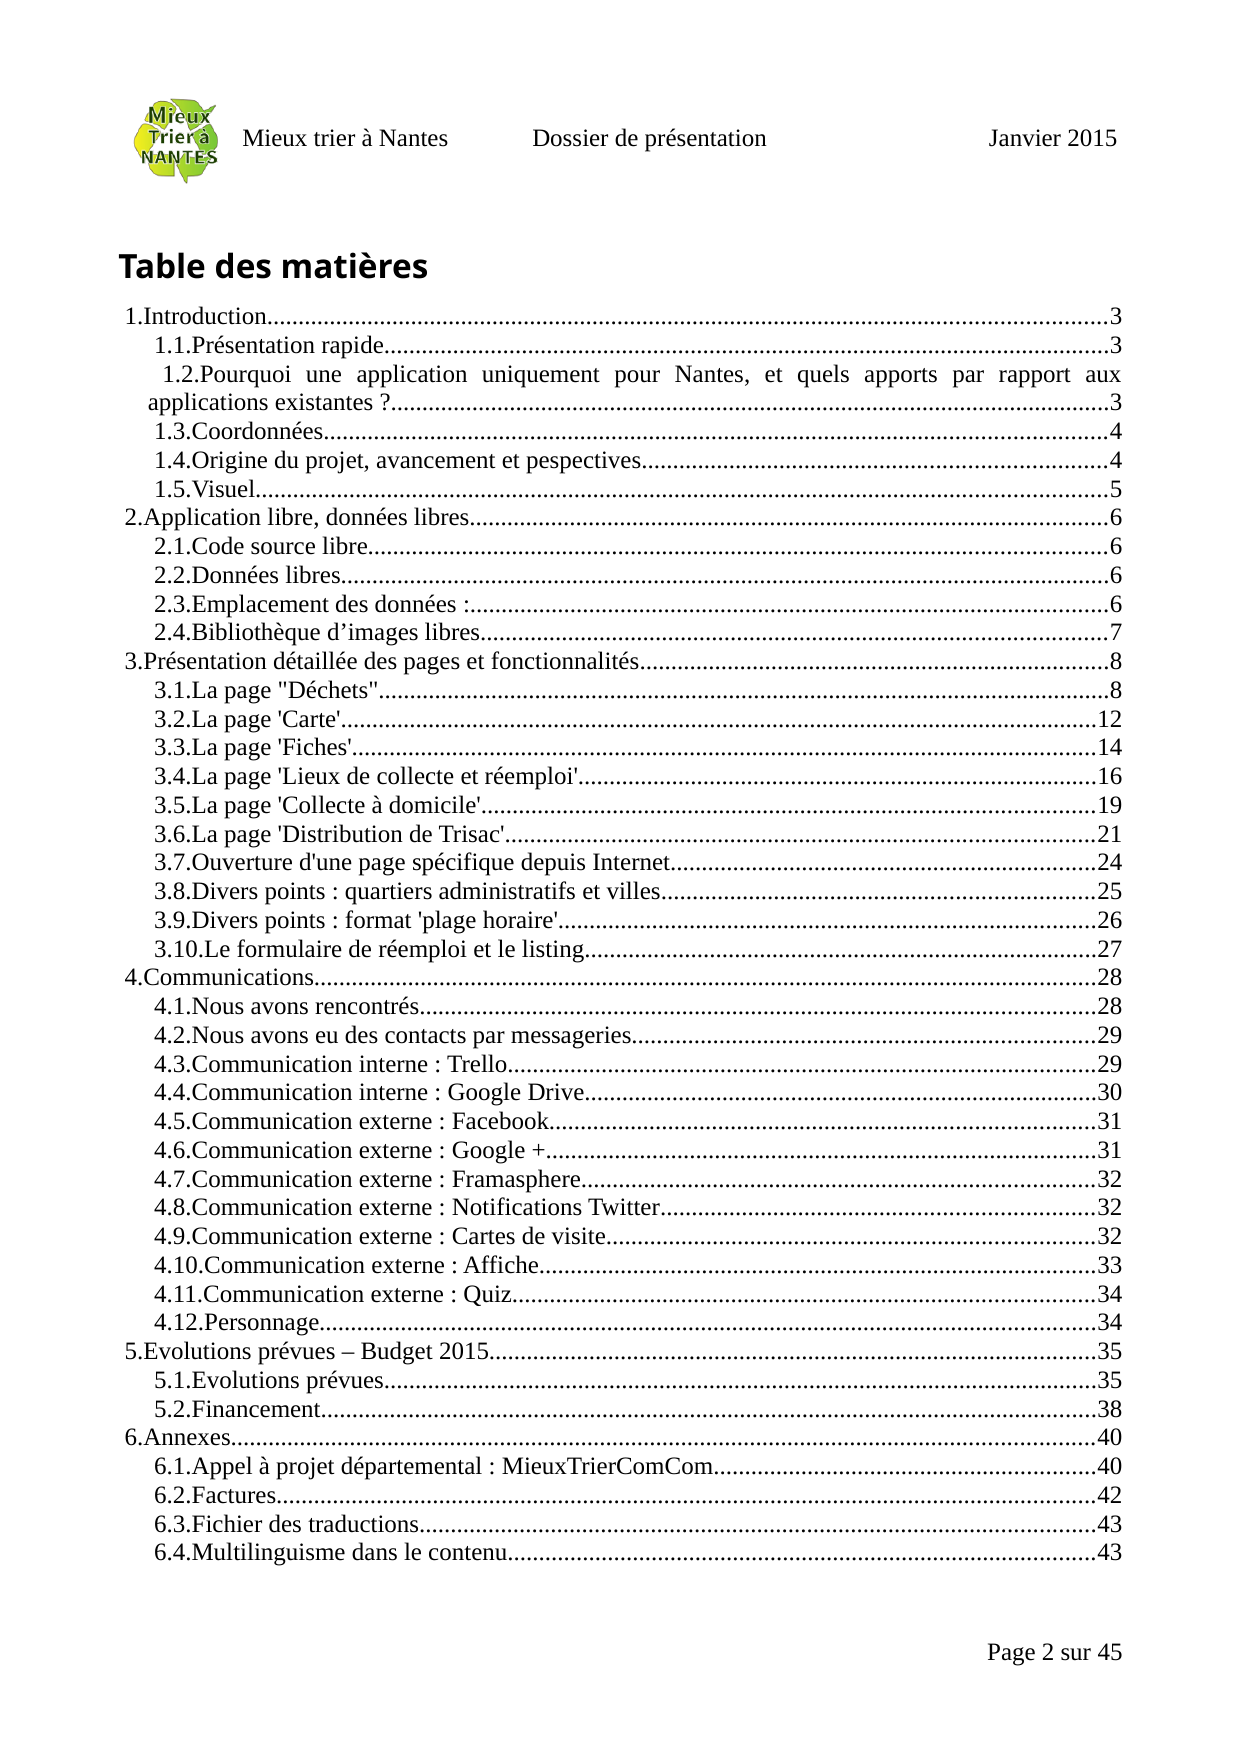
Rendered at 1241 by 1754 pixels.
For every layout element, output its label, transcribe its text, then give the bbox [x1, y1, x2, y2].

text 3.9.Divers points : format 'plage horaire' 26 [148, 905, 1122, 934]
text 4.8.Communication externe : Notifications Twitter 32 [148, 1192, 1122, 1221]
text 3.10.Le formulaire de réemploi et le listing 27 [148, 934, 1122, 962]
text 3.3.La page 'Fiches' 14 [148, 732, 1122, 761]
text 3.1.La page "Déchets" 8 [148, 675, 1122, 704]
text 2.4.Bibliothèque d’images libres 7 [148, 617, 1122, 646]
text 4.1.Nous avons rencontrés... 28 [148, 991, 1122, 1020]
text 4.9.Communication externe : Cartes de visite 32 [148, 1221, 1122, 1250]
text 4.2.Nous avons eu des contacts par messageries 29 [148, 1020, 1122, 1049]
subtitle Table des matières [118, 243, 1122, 289]
text 1.Introduction 3 [118, 301, 1122, 330]
picture [131, 95, 221, 185]
text 6.1.Appel à projet départemental : MieuxTrierComCom 40 [148, 1451, 1122, 1480]
text 4.11.Communication externe : Quiz 34 [148, 1279, 1122, 1307]
text 3.6.La page 'Distribution de Trisac' 21 [148, 819, 1122, 847]
text 4.3.Communication interne : Trello 29 [148, 1049, 1122, 1077]
text 5.Evolutions prévues – Budget 2015 35 [118, 1336, 1122, 1365]
text 3.Présentation détaillée des pages et fonctionnalités 8 [118, 646, 1122, 675]
text 3.5.La page 'Collecte à domicile' 19 [148, 790, 1122, 819]
text 3.7.Ouverture d'une page spécifique depuis Internet 24 [148, 847, 1122, 876]
text 1.1.Présentation rapide 3 [148, 330, 1122, 359]
text 2.3.Emplacement des données : 6 [148, 589, 1122, 617]
text 6.2.Factures 42 [148, 1480, 1122, 1509]
text 1.5.Visuel 5 [148, 474, 1122, 502]
text 6.Annexes 40 [118, 1422, 1122, 1451]
text 4.10.Communication externe : Affiche 33 [148, 1250, 1122, 1279]
text 4.6.Communication externe : Google + 31 [148, 1135, 1122, 1164]
text 4.7.Communication externe : Framasphere 32 [148, 1164, 1122, 1192]
text 1.3.Coordonnées 4 [148, 416, 1122, 445]
text 1.2.Pourquoi une application uniquement pour Nantes, et quels apports par rapport aux applications existantes ? 3 [148, 359, 1122, 416]
text 6.4.Multilinguisme dans le contenu 43 [148, 1537, 1122, 1566]
text 3.2.La page 'Carte' 12 [148, 704, 1122, 732]
text 2.2.Données libres 6 [148, 560, 1122, 589]
text 6.3.Fichier des traductions 43 [148, 1509, 1122, 1537]
text 3.8.Divers points : quartiers administratifs et villes 25 [148, 876, 1122, 905]
text 2.1.Code source libre 6 [148, 531, 1122, 560]
text 4.12.Personnage 34 [148, 1307, 1122, 1336]
text 1.4.Origine du projet, avancement et pespectives 4 [148, 445, 1122, 474]
text 5.2.Financement 38 [148, 1394, 1122, 1422]
text 4.4.Communication interne : Google Drive 30 [148, 1077, 1122, 1106]
text 3.4.La page 'Lieux de collecte et réemploi' 16 [148, 761, 1122, 790]
text 4.5.Communication externe : Facebook 31 [148, 1106, 1122, 1135]
text 5.1.Evolutions prévues 35 [148, 1365, 1122, 1394]
text 4.Communications 28 [118, 962, 1122, 991]
text 2.Application libre, données libres 6 [118, 502, 1122, 531]
